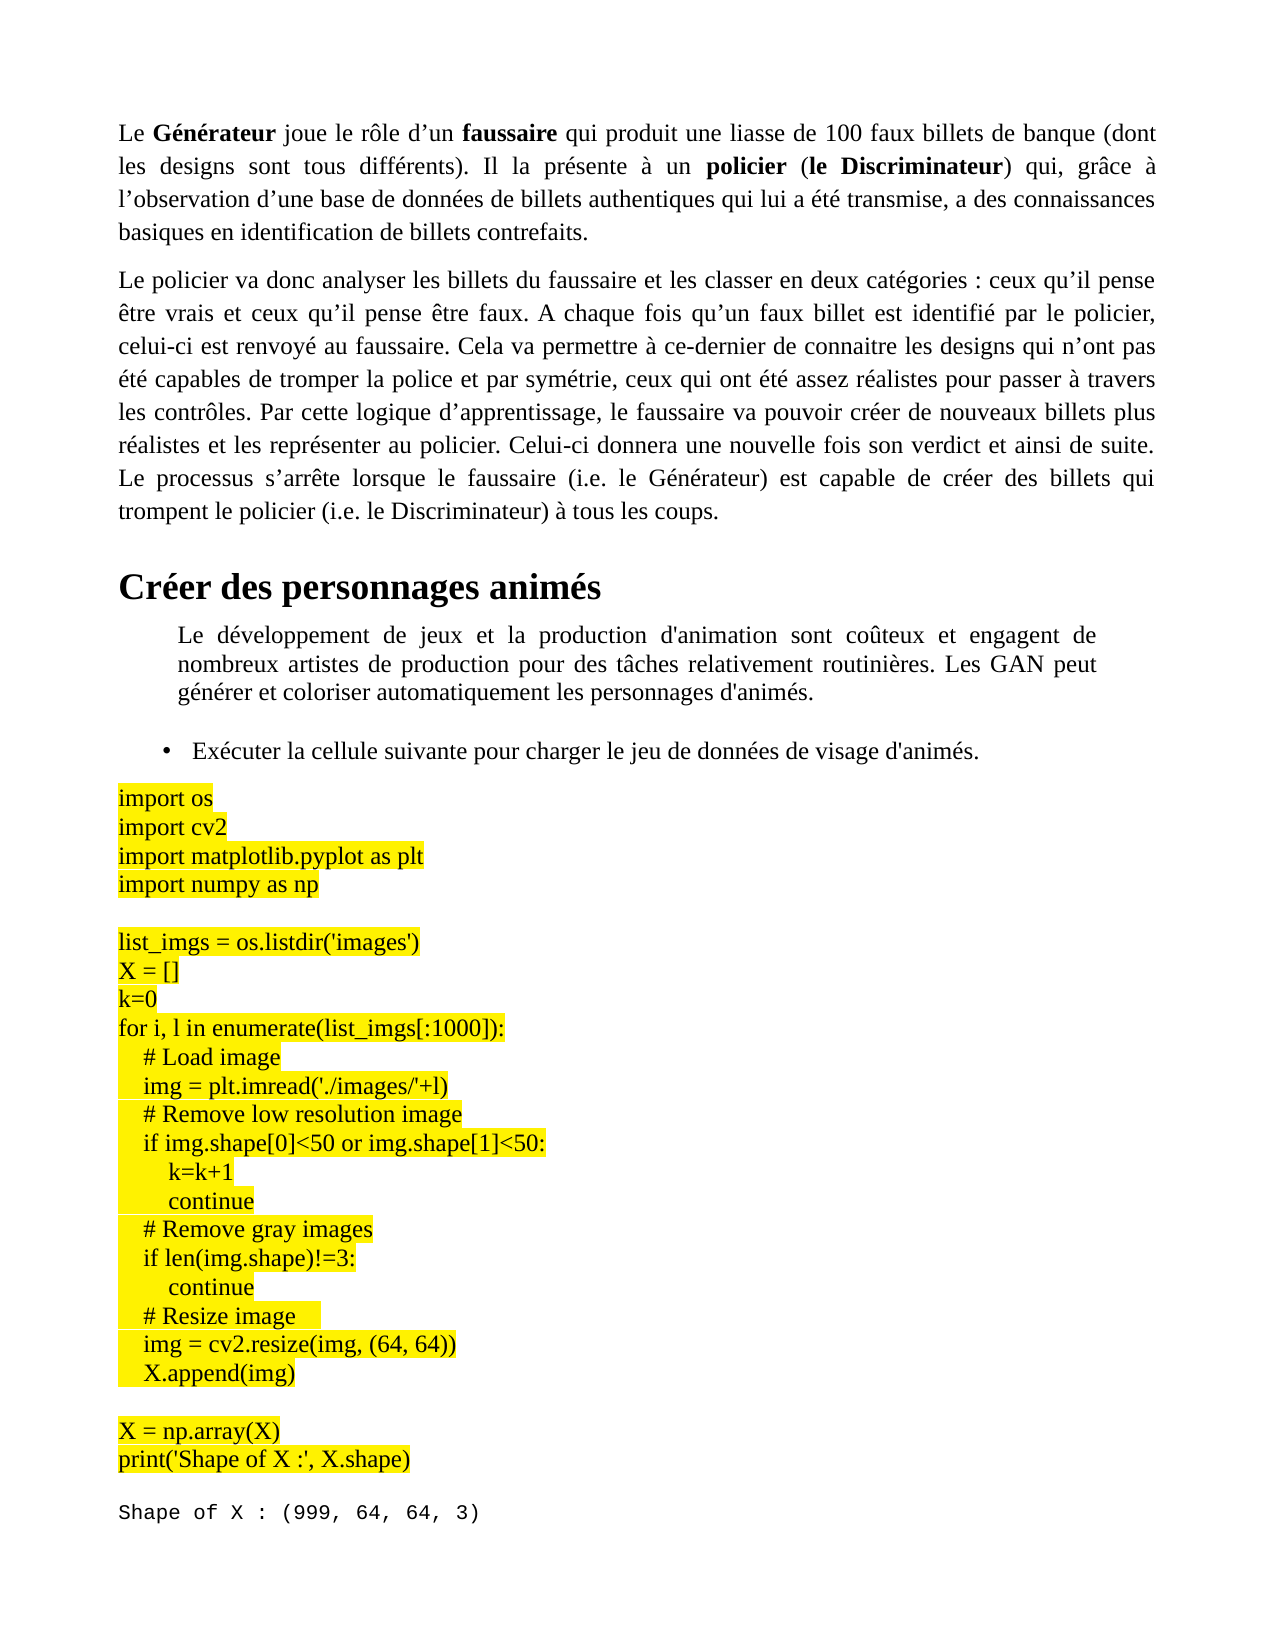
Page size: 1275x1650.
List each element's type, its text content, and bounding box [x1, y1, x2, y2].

text continue [118, 1186, 1157, 1214]
text print('Shape of X :', X.shape) [118, 1444, 1157, 1473]
text Le Générateur joue le rôle d’un faussaire qui produit une liasse de 100 faux billets de banque (dont les designs sont tous différents). Il la présente à un policier (le Discriminateur) qui, grâce à l’observation d’une base de données de billets authentiques qui lui a été transmise, a des connaissances basiques en identification de billets contrefaits. [118, 118, 1157, 246]
text import matplotlib.pyplot as plt [118, 841, 1157, 869]
text img = cv2.resize(img, (64, 64)) [118, 1329, 1157, 1358]
text if img.shape[0]<50 or img.shape[1]<50: [118, 1128, 1157, 1157]
text if len(img.shape)!=3: [118, 1243, 1157, 1272]
text img = plt.imread('./images/'+l) [118, 1071, 1157, 1099]
subtitle Créer des personnages animés [118, 564, 1157, 607]
text k=0 [118, 984, 1157, 1013]
text continue [118, 1272, 1157, 1301]
text X.append(img) [118, 1358, 1157, 1387]
text # Remove low resolution image [118, 1099, 1157, 1128]
text X = np.array(X) [118, 1416, 1157, 1444]
text # Load image [118, 1042, 1157, 1071]
text k=k+1 [118, 1157, 1157, 1186]
text for i, l in enumerate(list_imgs[:1000]): [118, 1013, 1157, 1042]
list Exécuter la cellule suivante pour charger le jeu de données de visage d'animés. [162, 736, 1157, 764]
text import numpy as np [118, 869, 1157, 898]
text Shape of X : (999, 64, 64, 3) [118, 1502, 1157, 1526]
text import cv2 [118, 812, 1157, 841]
text Le policier va donc analyser les billets du faussaire et les classer en deux catégories : ceux qu’il pense être vrais et ceux qu’il pense être faux. A chaque fois qu’un faux billet est identifié par le policier, celui-ci est renvoyé au faussaire. Cela va permettre à ce-dernier de connaitre les designs qui n’ont pas été capables de tromper la police et par symétrie, ceux qui ont été assez réalistes pour passer à travers les contrôles. Par cette logique d’apprentissage, le faussaire va pouvoir créer de nouveaux billets plus réalistes et les représenter au policier. Celui-ci donnera une nouvelle fois son verdict et ainsi de suite. Le processus s’arrête lorsque le faussaire (i.e. le Générateur) est capable de créer des billets qui trompent le policier (i.e. le Discriminateur) à tous les coups. [118, 265, 1157, 525]
text Le développement de jeux et la production d'animation sont coûteux et engagent de nombreux artistes de production pour des tâches relativement routinières. Les GAN peut générer et coloriser automatiquement les personnages d'animés. [177, 620, 1098, 706]
text import os [118, 783, 1157, 812]
text list_imgs = os.listdir('images') [118, 927, 1157, 956]
text # Resize image [118, 1301, 1157, 1329]
text # Remove gray images [118, 1214, 1157, 1243]
text X = [] [118, 956, 1157, 984]
